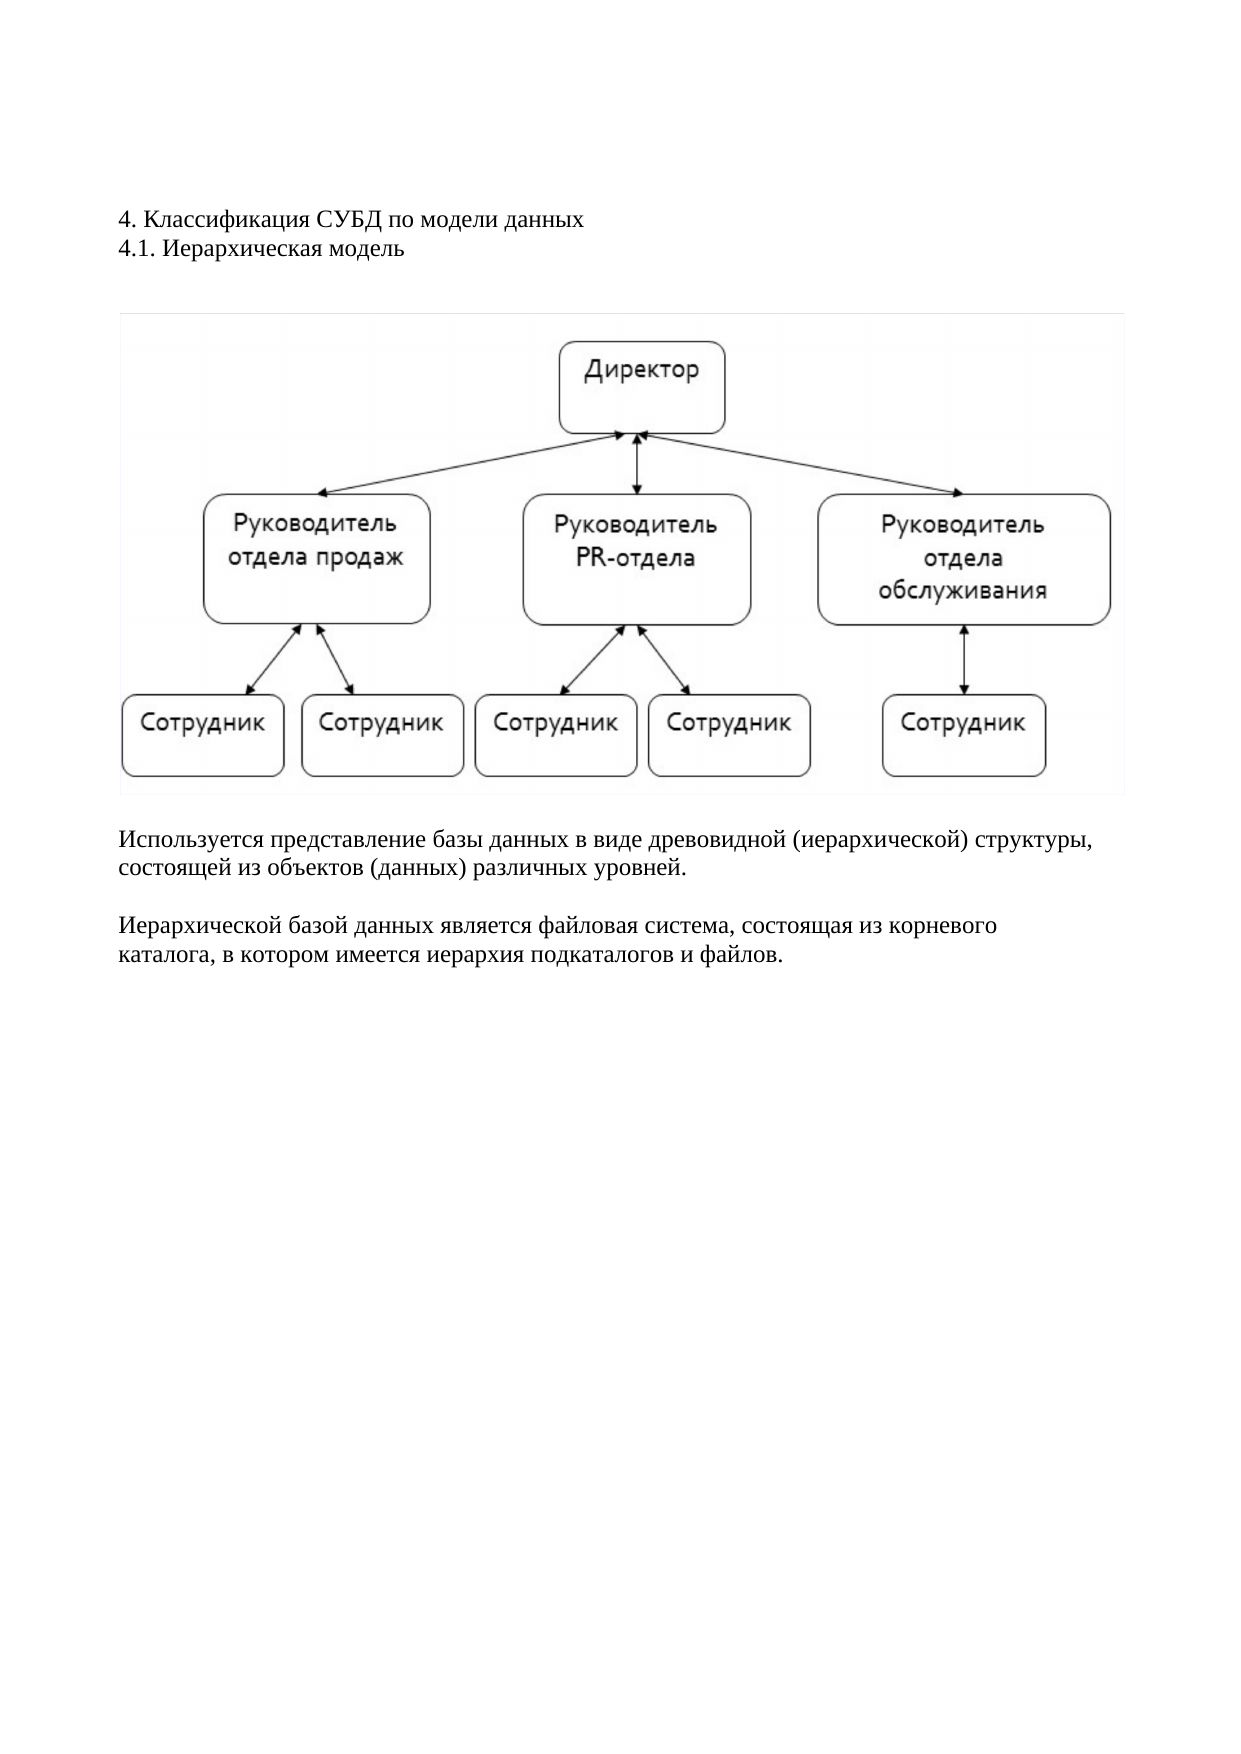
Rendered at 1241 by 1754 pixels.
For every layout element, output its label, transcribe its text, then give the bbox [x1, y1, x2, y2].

text 4. Классификация СУБД по модели данных [118, 204, 1122, 233]
text состоящей из объектов (данных) различных уровней. [118, 852, 1122, 881]
text 4.1. Иерархическая модель [118, 233, 1122, 262]
text каталога, в котором имеется иерархия подкаталогов и файлов. [118, 939, 1122, 967]
text Иерархической базой данных является файловая система, состоящая из корневого [118, 910, 1122, 939]
text Используется представление базы данных в виде древовидной (иерархической) структуры, [118, 824, 1122, 852]
